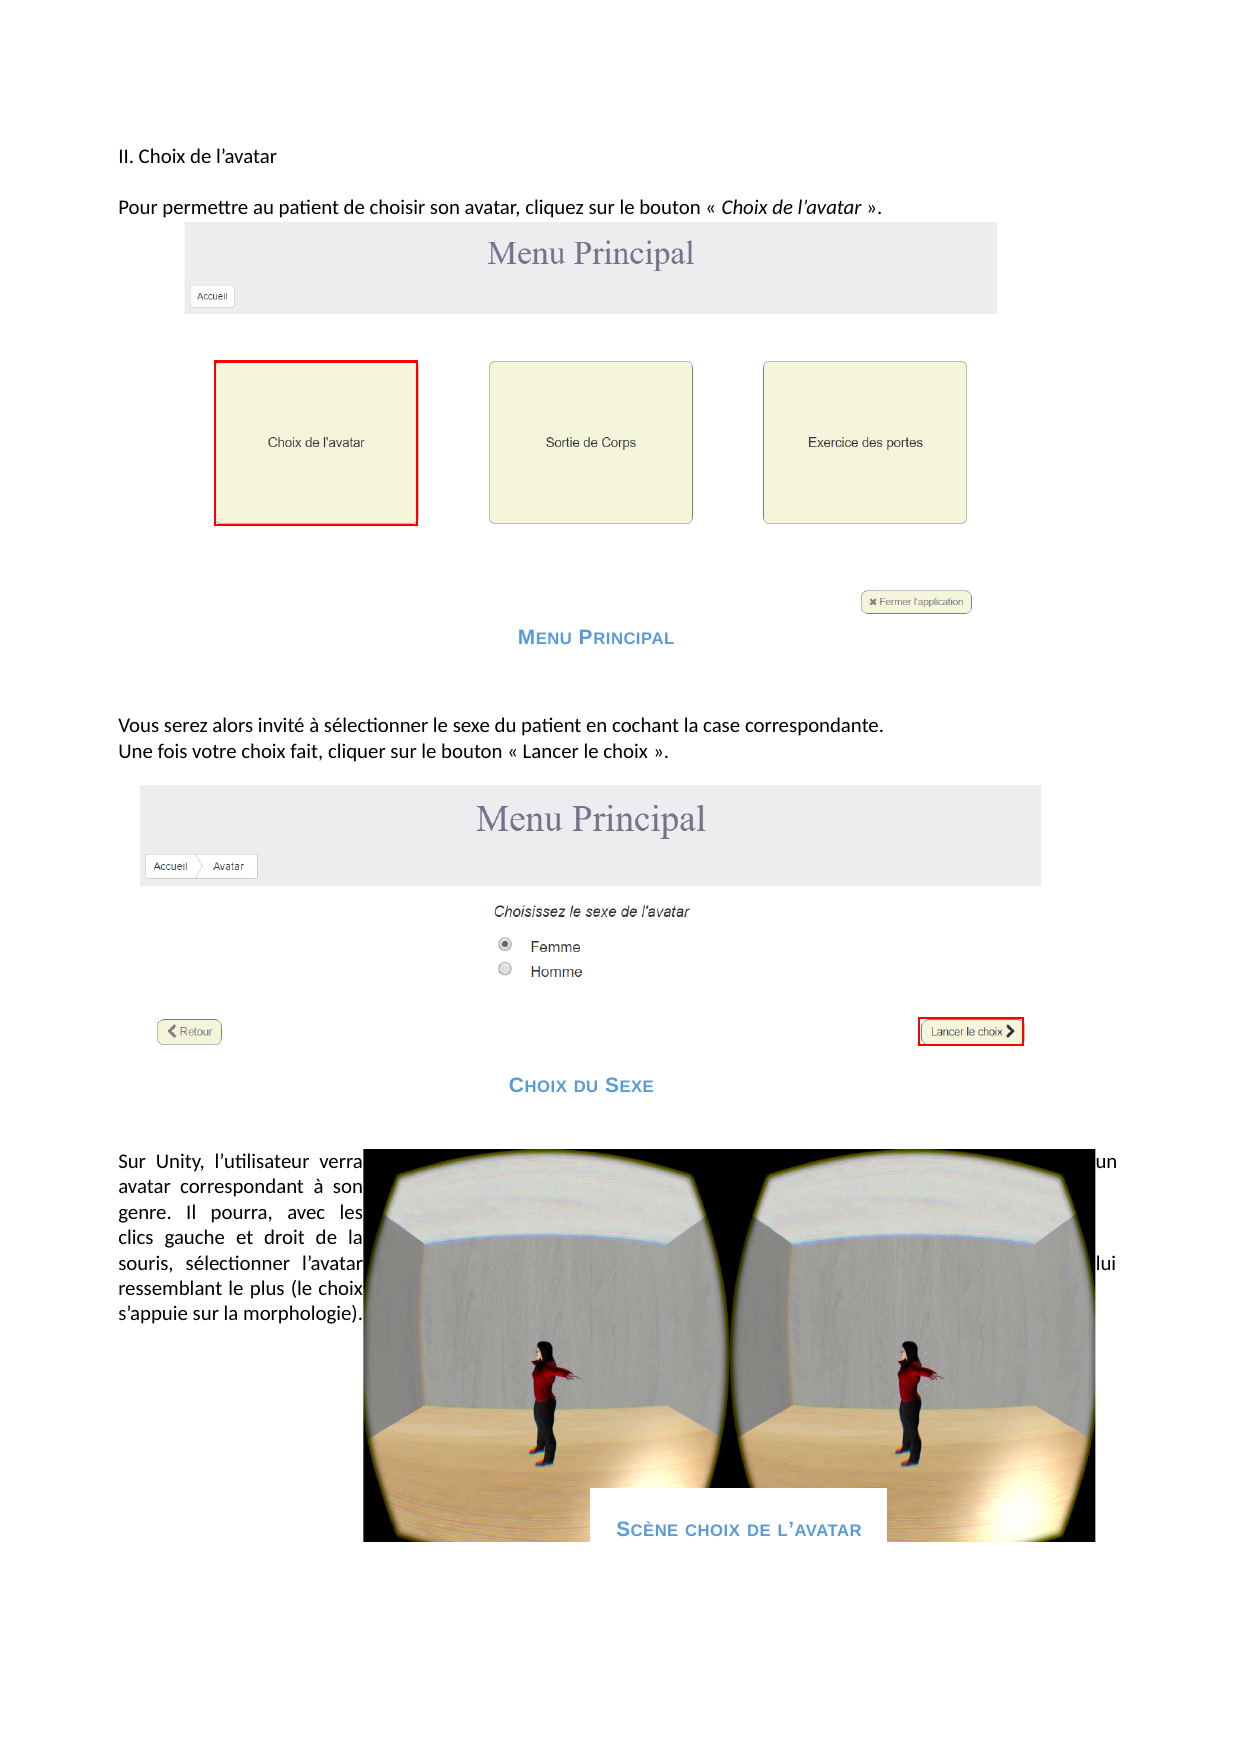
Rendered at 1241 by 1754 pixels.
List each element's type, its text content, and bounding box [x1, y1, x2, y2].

text II. Choix de l’avatar [118, 143, 1122, 169]
subtitle Scène choix de l’avatar [605, 1516, 872, 1540]
text Vous serez alors invité à sélectionner le sexe du patient en cochant la case correspondante. [118, 713, 1122, 738]
text Une fois votre choix fait, cliquer sur le bouton « Lancer le choix ». [118, 738, 1122, 763]
text Pour permettre au patient de choisir son avatar, cliquez sur le bouton « Choix de l’avatar ». [118, 194, 1122, 220]
text Sur Unity, l’utilisateur verra un avatar correspondant à son genre. Il pourra, avec les clics gauche et droit de la souris, sélectionner l’avatar lui ressemblant le plus (le choix s’appuie sur la morphologie). [118, 1148, 1122, 1326]
subtitle Menu Principal [518, 624, 739, 648]
subtitle Choix du Sexe [509, 1073, 752, 1096]
